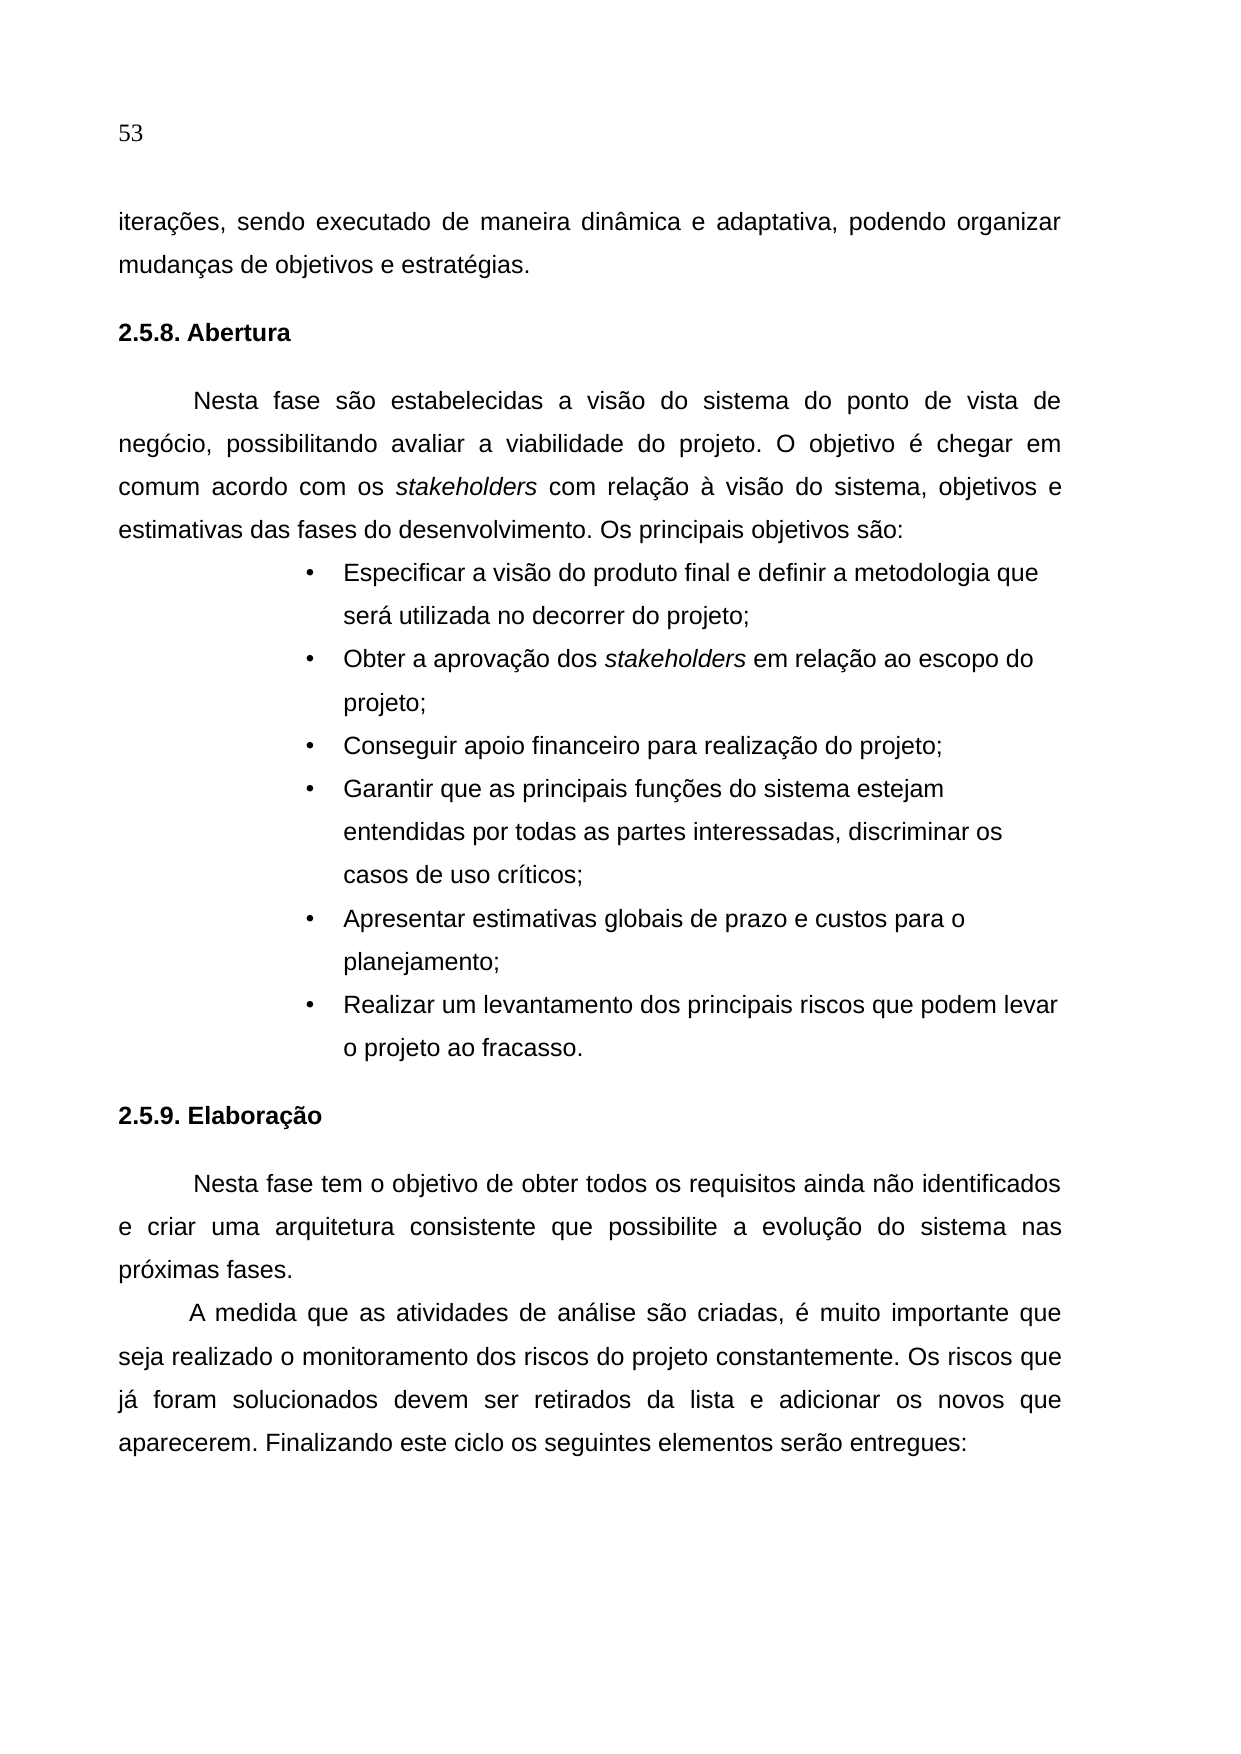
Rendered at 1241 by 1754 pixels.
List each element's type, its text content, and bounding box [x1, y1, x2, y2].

list Realizar um levantamento dos principais riscos que podem levar o projeto ao fracasso. [306, 990, 1063, 1062]
list Obter a aprovação dos stakeholders em relação ao escopo do projeto; [306, 644, 1063, 716]
list Garantir que as principais funções do sistema estejam entendidas por todas as partes interessadas, discriminar os casos de uso críticos; [306, 774, 1063, 889]
list Especificar a visão do produto final e definir a metodologia que será utilizada no decorrer do projeto; [306, 558, 1063, 630]
text iterações, sendo executado de maneira dinâmica e adaptativa, podendo organizar mudanças de objetivos e estratégias. [118, 207, 1063, 278]
list Conseguir apoio financeiro para realização do projeto; [306, 731, 1063, 760]
text Nesta fase são estabelecidas a visão do sistema do ponto de vista de negócio, possibilitando avaliar a viabilidade do projeto. O objetivo é chegar em comum acordo com os stakeholders com relação à visão do sistema, objetivos e estimativas das fases do desenvolvimento. Os principais objetivos são: [118, 386, 1063, 544]
subtitle 2.5.8. Abertura [118, 318, 1063, 346]
subtitle 2.5.9. Elaboração [118, 1101, 1063, 1130]
text A medida que as atividades de análise são criadas, é muito importante que seja realizado o monitoramento dos riscos do projeto constantemente. Os riscos que já foram solucionados devem ser retirados da lista e adicionar os novos que aparecerem. Finalizando este ciclo os seguintes elementos serão entregues: [118, 1298, 1063, 1456]
list Apresentar estimativas globais de prazo e custos para o planejamento; [306, 903, 1063, 976]
text Nesta fase tem o objetivo de obter todos os requisitos ainda não identificados e criar uma arquitetura consistente que possibilite a evolução do sistema nas próximas fases. [118, 1169, 1063, 1284]
